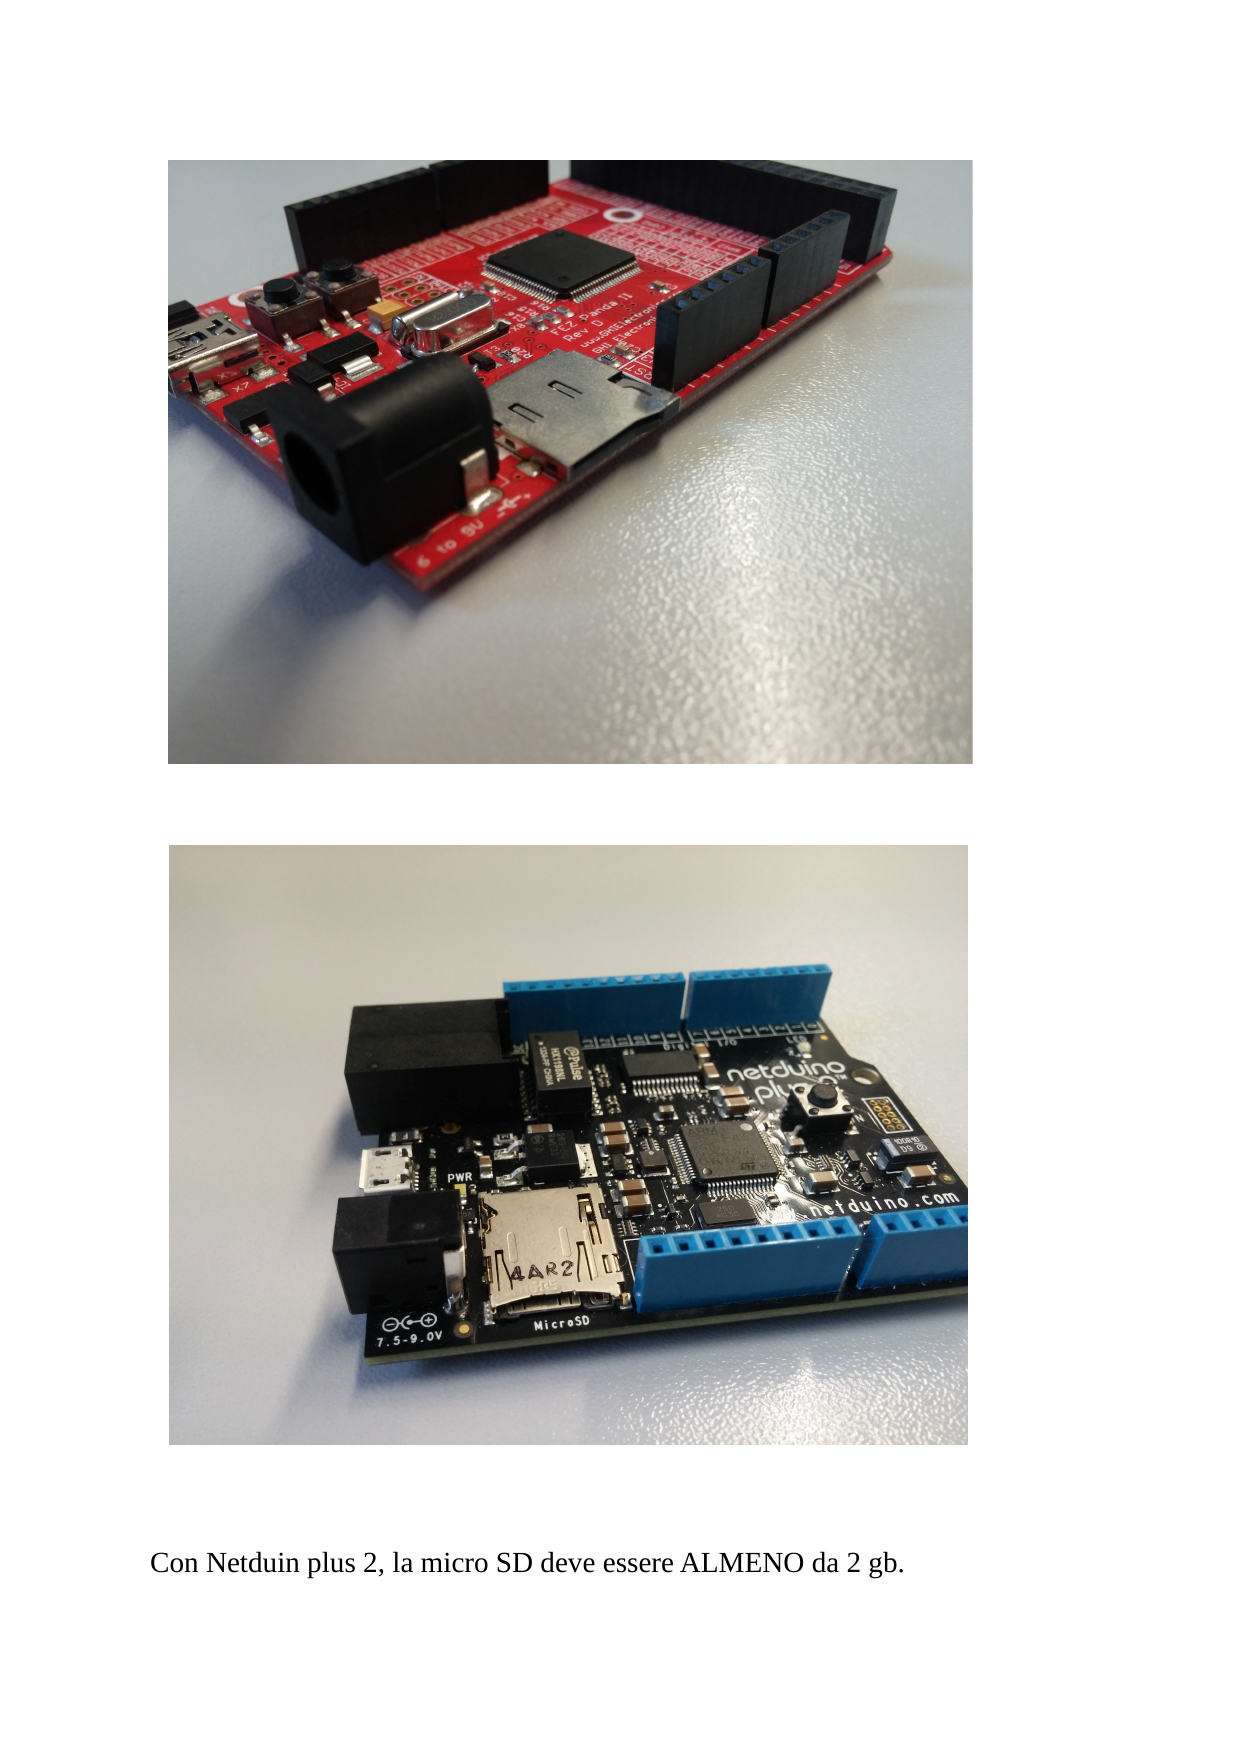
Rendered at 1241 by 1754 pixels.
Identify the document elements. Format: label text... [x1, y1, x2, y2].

picture [168, 160, 973, 764]
text Con Netduin plus 2, la micro SD deve essere ALMENO da 2 gb. [150, 1547, 1091, 1579]
picture [169, 845, 968, 1445]
